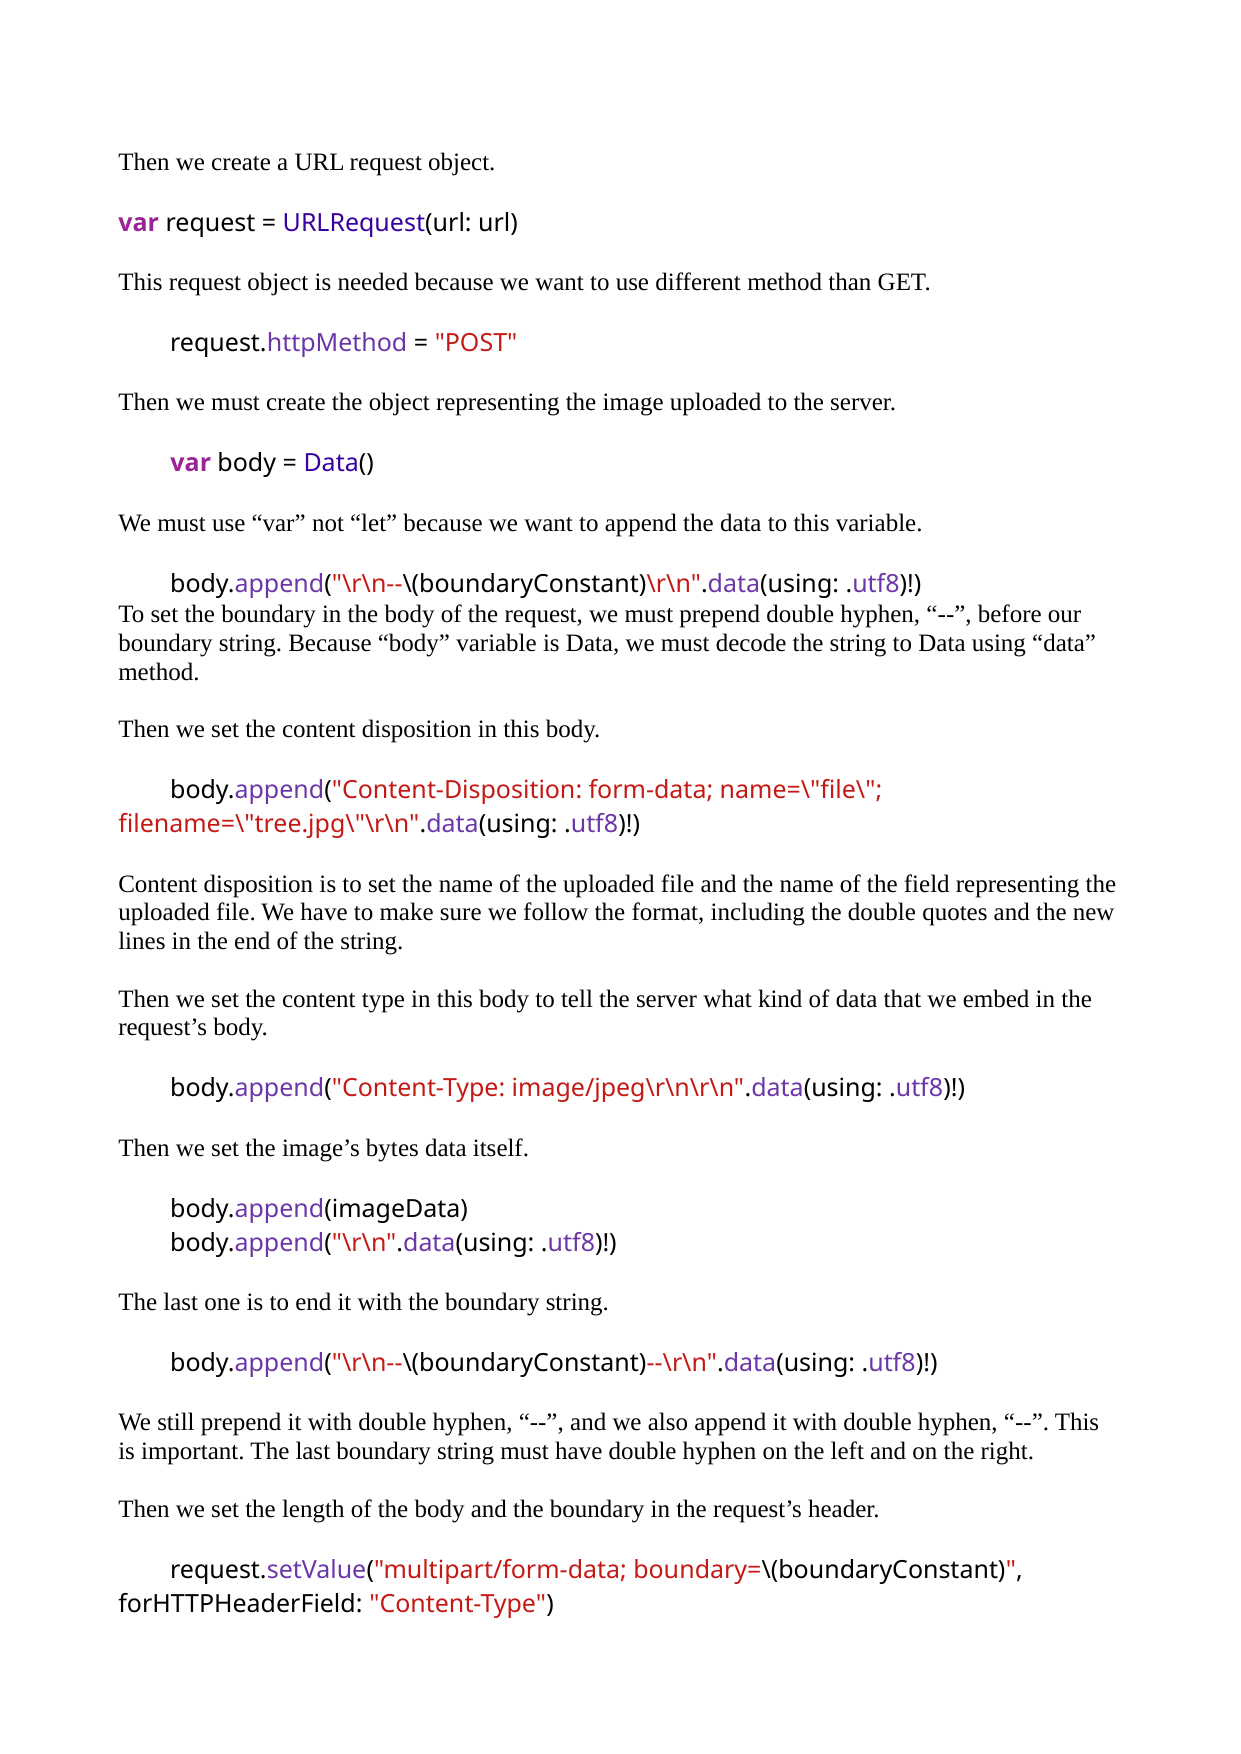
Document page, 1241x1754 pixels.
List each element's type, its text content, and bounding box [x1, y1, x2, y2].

text body.append("\r\n--\(boundaryConstant)\r\n".data(using: .utf8)!) [118, 565, 1122, 599]
text request.setValue("multipart/form-data; boundary=\(boundaryConstant)", forHTTPHeaderField: "Content-Type") [118, 1551, 1122, 1619]
text Then we set the length of the body and the boundary in the request’s header. [118, 1494, 1122, 1522]
text This request object is needed because we want to use different method than GET. [118, 267, 1122, 296]
text var request = URLRequest(url: url) [118, 204, 1122, 238]
text We still prepend it with double hyphen, “--”, and we also append it with double hyphen, “--”. This is important. The last boundary string must have double hyphen on the left and on the right. [118, 1407, 1122, 1465]
text The last one is to end it with the boundary string. [118, 1287, 1122, 1316]
text Then we set the content disposition in this body. [118, 714, 1122, 743]
text Content disposition is to set the name of the uploaded file and the name of the field representing the uploaded file. We have to make sure we follow the format, including the double quotes and the new lines in the end of the string. [118, 869, 1122, 955]
text Then we must create the object representing the image uploaded to the server. [118, 387, 1122, 416]
text var body = Data() [118, 445, 1122, 479]
text body.append(imageData) [118, 1190, 1122, 1224]
text body.append("\r\n".data(using: .utf8)!) [118, 1224, 1122, 1258]
text body.append("\r\n--\(boundaryConstant)--\r\n".data(using: .utf8)!) [118, 1345, 1122, 1379]
text Then we create a URL request object. [118, 147, 1122, 176]
text request.httpMethod = "POST" [118, 325, 1122, 359]
text We must use “var” not “let” because we want to append the data to this variable. [118, 508, 1122, 537]
text Then we set the content type in this body to tell the server what kind of data that we embed in the request’s body. [118, 984, 1122, 1041]
text body.append("Content-Disposition: form-data; name=\"file\"; filename=\"tree.jpg\"\r\n".data(using: .utf8)!) [118, 772, 1122, 840]
text body.append("Content-Type: image/jpeg\r\n\r\n".data(using: .utf8)!) [118, 1070, 1122, 1104]
text To set the boundary in the body of the request, we must prepend double hyphen, “--”, before our boundary string. Because “body” variable is Data, we must decode the string to Data using “data” method. [118, 599, 1122, 686]
text Then we set the image’s bytes data itself. [118, 1133, 1122, 1162]
